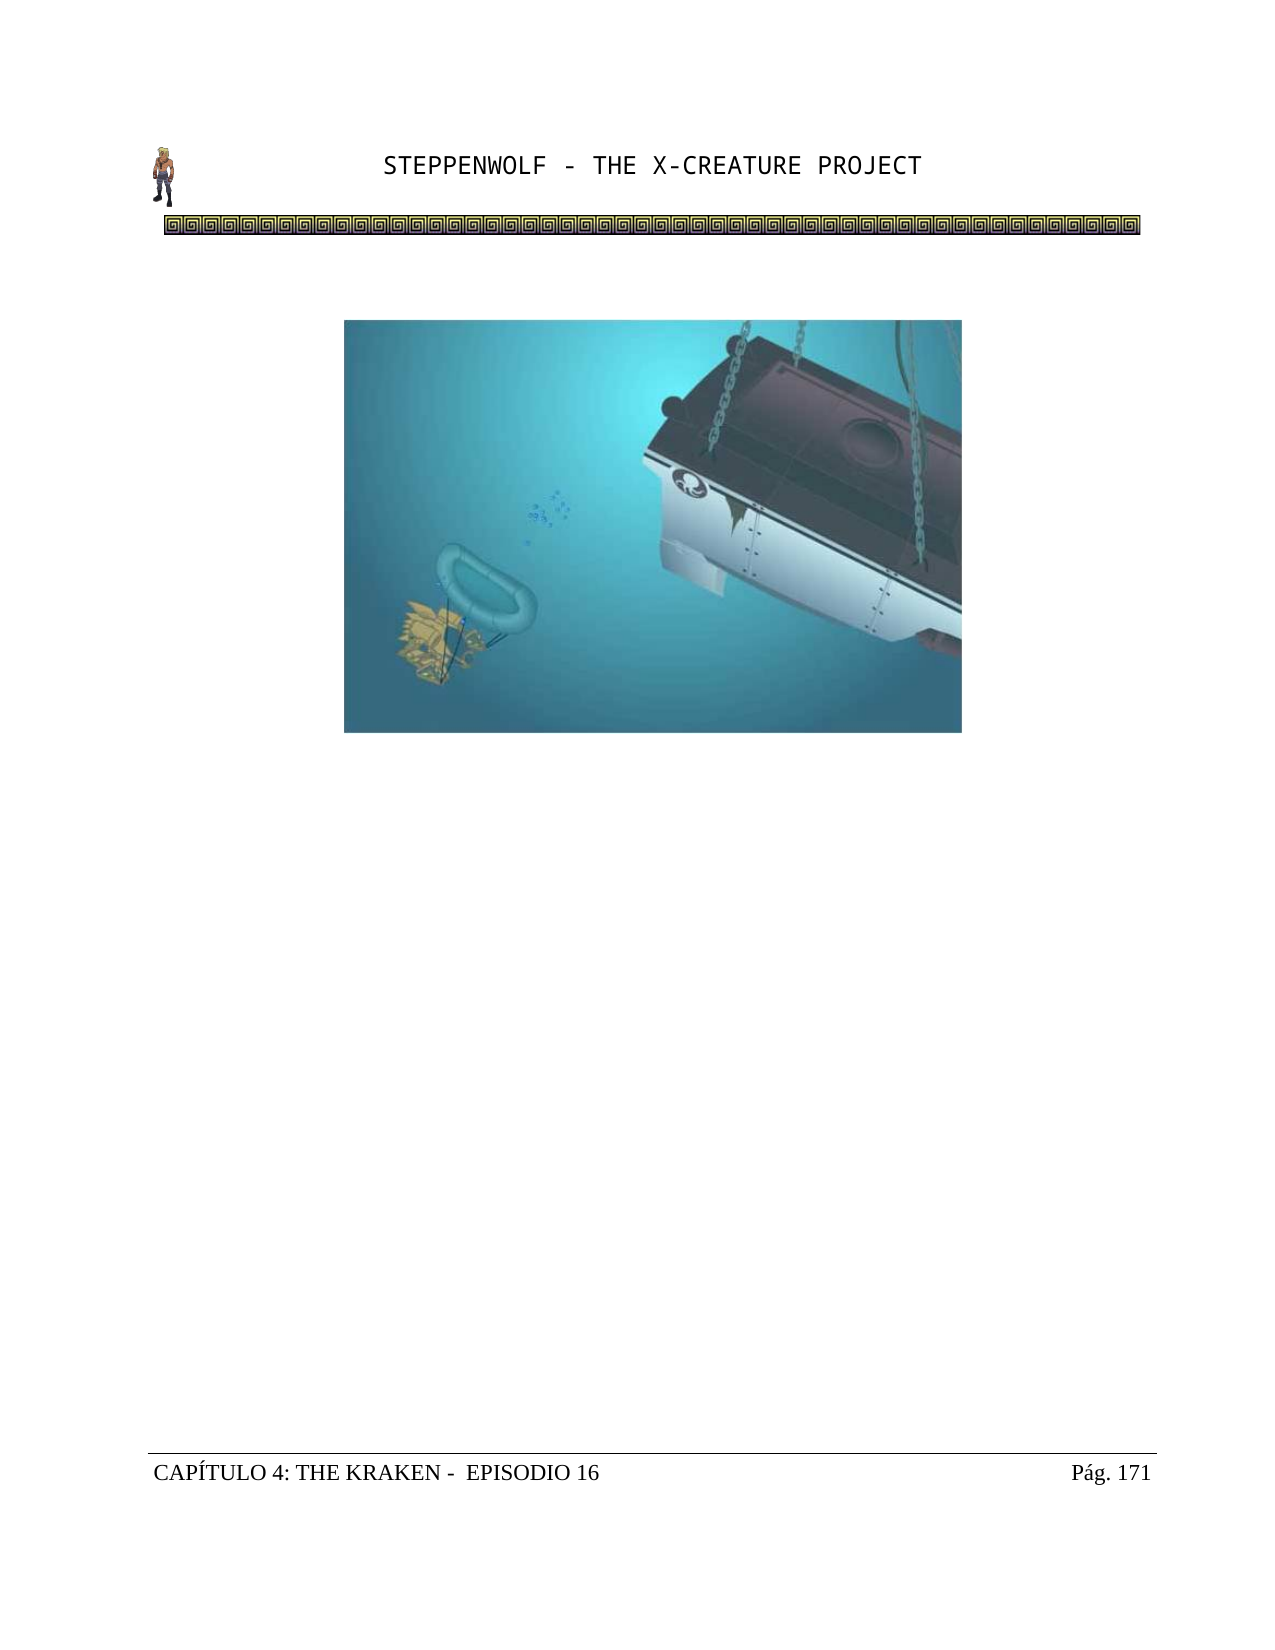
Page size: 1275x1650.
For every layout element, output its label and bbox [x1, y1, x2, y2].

picture [164, 215, 1141, 235]
picture [343, 319, 963, 734]
picture [147, 147, 181, 207]
